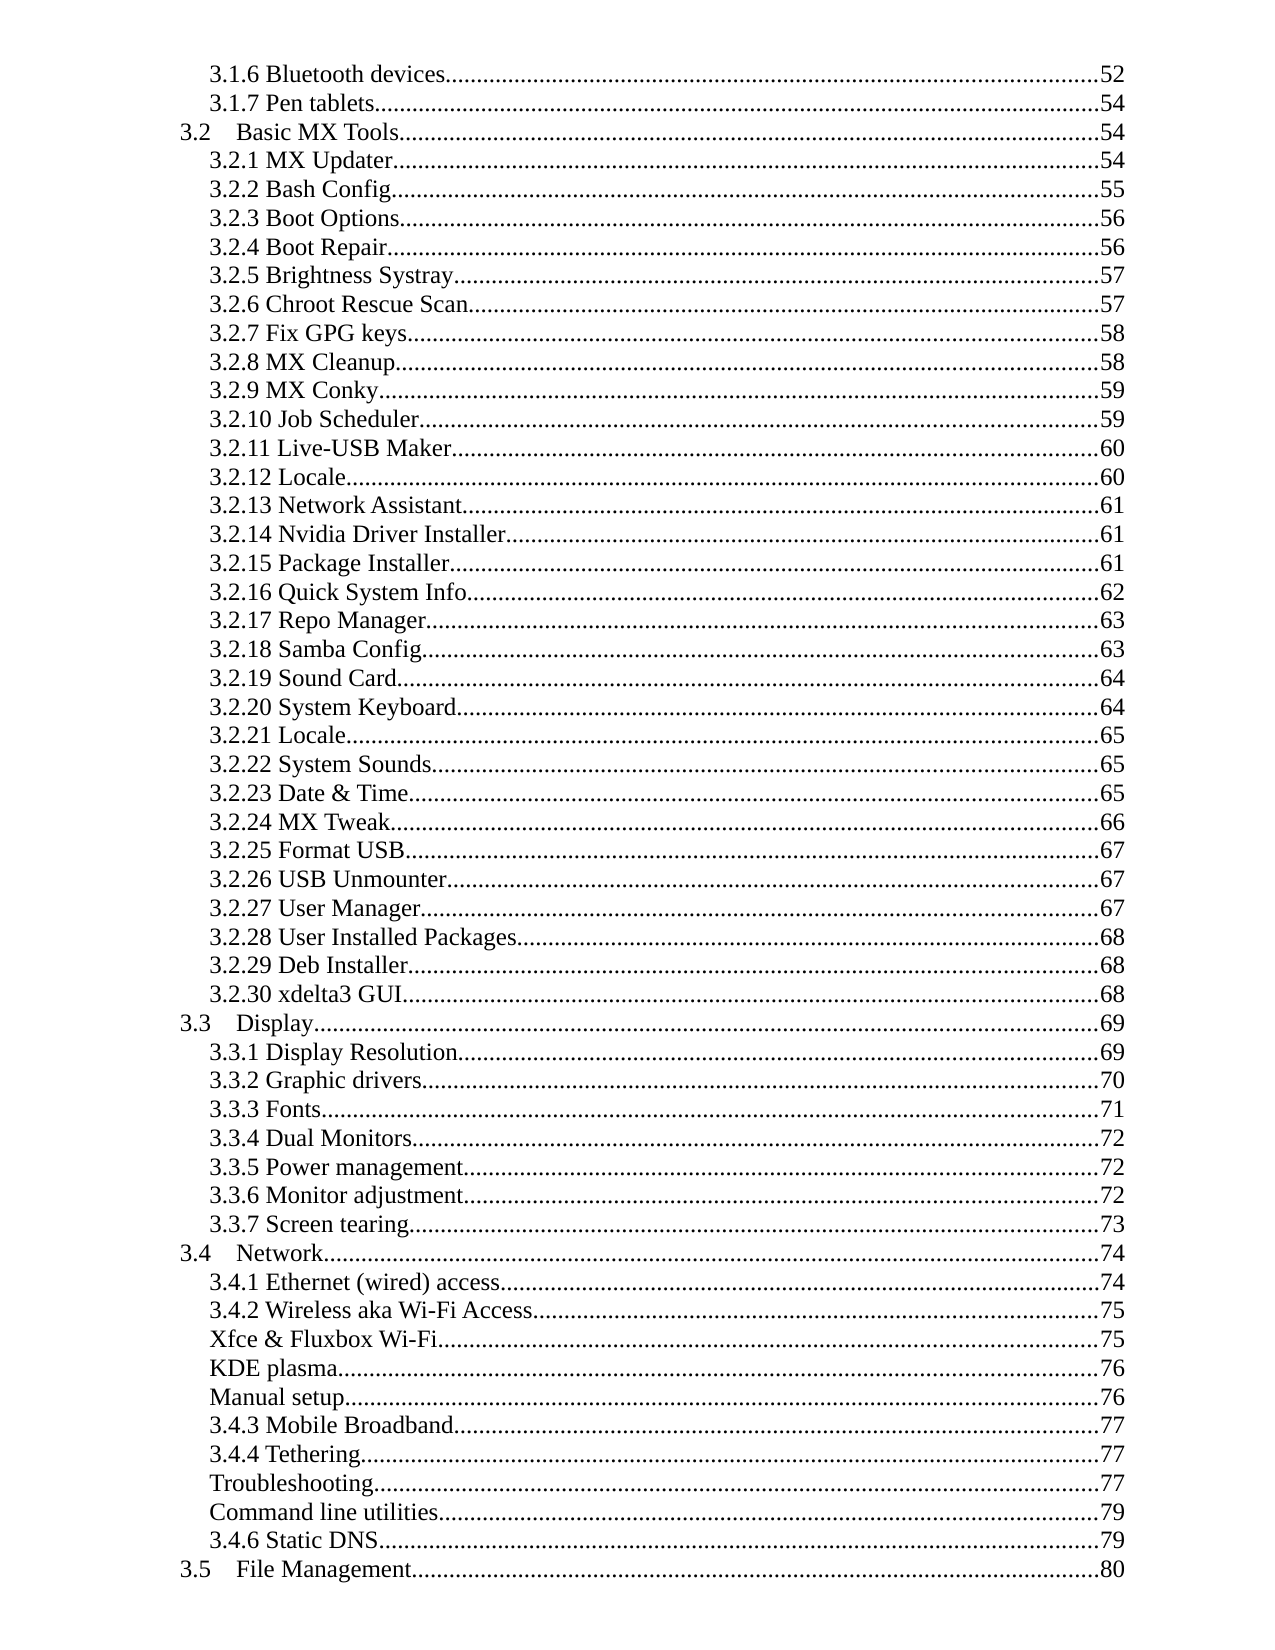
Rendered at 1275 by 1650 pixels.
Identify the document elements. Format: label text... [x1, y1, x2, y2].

text Command line utilities 79 [209, 1497, 1125, 1525]
text 3.2.6 Chroot Rescue Scan 57 [209, 289, 1125, 318]
text 3.3.2 Graphic drivers 70 [209, 1065, 1125, 1094]
text 3.2.29 Deb Installer 68 [209, 950, 1125, 979]
text 3.2.3 Boot Options 56 [209, 203, 1125, 232]
text 3.2.17 Repo Manager 63 [209, 605, 1125, 634]
text 3.2.23 Date & Time 65 [209, 778, 1125, 807]
text Xfce & Fluxbox Wi-Fi 75 [209, 1324, 1125, 1353]
text 3.2.27 User Manager 67 [209, 893, 1125, 922]
text 3.3.6 Monitor adjustment 72 [209, 1180, 1125, 1209]
text 3.2.5 Brightness Systray 57 [209, 260, 1125, 289]
text 3.2.4 Boot Repair 56 [209, 232, 1125, 260]
text 3.2.9 MX Conky 59 [209, 375, 1125, 404]
text 3.2.26 USB Unmounter 67 [209, 864, 1125, 893]
text 3.1.7 Pen tablets 54 [209, 88, 1125, 117]
text 3.2.2 Bash Config 55 [209, 174, 1125, 203]
text 3.2.8 MX Cleanup 58 [209, 347, 1125, 375]
text 3.2.20 System Keyboard 64 [209, 692, 1125, 720]
text 3.2.7 Fix GPG keys 58 [209, 318, 1125, 347]
text 3.4.1 Ethernet (wired) access 74 [209, 1267, 1125, 1295]
text Manual setup 76 [209, 1382, 1125, 1410]
text 3.2.1 MX Updater 54 [209, 145, 1125, 174]
text 3.4.6 Static DNS 79 [209, 1525, 1125, 1554]
text 3.2.21 Locale 65 [209, 720, 1125, 749]
text 3.2.10 Job Scheduler 59 [209, 404, 1125, 433]
text Troubleshooting 77 [209, 1468, 1125, 1497]
text 3.3.7 Screen tearing 73 [209, 1209, 1125, 1238]
text 3.2.30 xdelta3 GUI 68 [209, 979, 1125, 1008]
text 3.3.3 Fonts 71 [209, 1094, 1125, 1123]
text 3.2.28 User Installed Packages 68 [209, 922, 1125, 950]
text 3.3.4 Dual Monitors 72 [209, 1123, 1125, 1152]
text 3.1.6 Bluetooth devices 52 [209, 59, 1125, 88]
text 3.2.25 Format USB 67 [209, 835, 1125, 864]
text 3.2.15 Package Installer 61 [209, 548, 1125, 577]
text 3.4.4 Tethering 77 [209, 1439, 1125, 1468]
text 3.3.5 Power management 72 [209, 1152, 1125, 1180]
text 3.2.19 Sound Card 64 [209, 663, 1125, 692]
text 3.2.18 Samba Config 63 [209, 634, 1125, 663]
text 3.2.11 Live-USB Maker 60 [209, 433, 1125, 462]
text 3.4.3 Mobile Broadband 77 [209, 1410, 1125, 1439]
text 3.2.13 Network Assistant 61 [209, 490, 1125, 519]
text KDE plasma 76 [209, 1353, 1125, 1382]
text 3.2.12 Locale 60 [209, 462, 1125, 490]
text 3.2.24 MX Tweak 66 [209, 807, 1125, 835]
text 3.2.16 Quick System Info 62 [209, 577, 1125, 605]
text 3.2.22 System Sounds 65 [209, 749, 1125, 778]
text 3.4.2 Wireless aka Wi-Fi Access 75 [209, 1295, 1125, 1324]
text 3.3.1 Display Resolution 69 [209, 1037, 1125, 1065]
text 3.2.14 Nvidia Driver Installer 61 [209, 519, 1125, 548]
